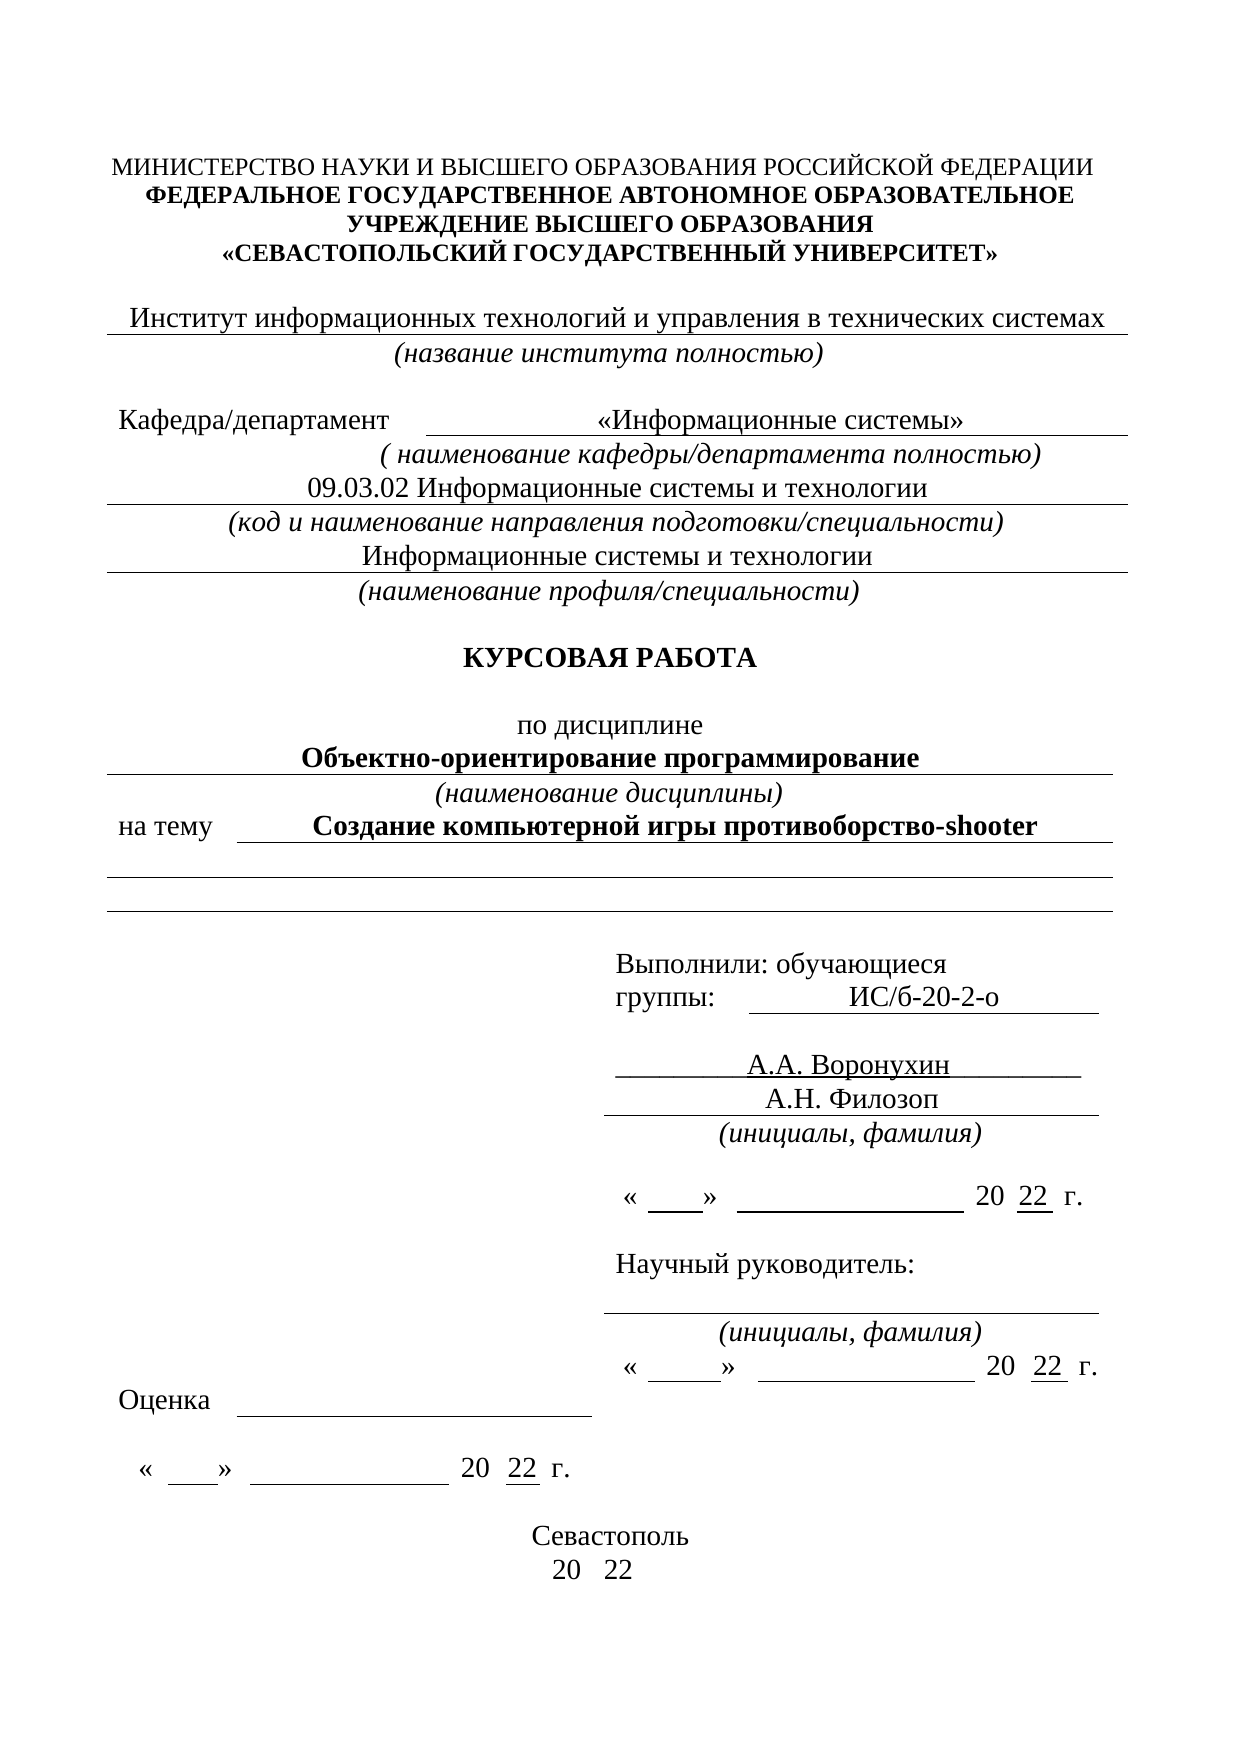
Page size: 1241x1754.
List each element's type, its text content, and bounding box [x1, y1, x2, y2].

table_cell [107, 1211, 119, 1246]
table_cell [1118, 774, 1128, 808]
table_cell [107, 1115, 119, 1149]
table_cell [506, 1348, 540, 1381]
table_cell [1118, 740, 1128, 774]
table_cell [1099, 1552, 1113, 1586]
table_cell [540, 979, 583, 1013]
table_header [1118, 152, 1128, 180]
table_cell [660, 1450, 703, 1484]
table_cell [250, 1211, 426, 1246]
table_cell [1113, 946, 1118, 979]
table_cell [1099, 1381, 1113, 1416]
table_cell [449, 1280, 506, 1313]
table_cell [107, 673, 1113, 707]
table_cell [218, 979, 237, 1013]
table_cell [592, 1115, 604, 1149]
table_cell [1113, 1246, 1118, 1279]
table_cell [107, 1313, 119, 1348]
table_cell [540, 1348, 583, 1381]
table_cell [107, 946, 119, 979]
table_cell [449, 1115, 506, 1149]
table_cell [1118, 673, 1128, 707]
table_cell [648, 1178, 703, 1211]
table_cell [592, 1149, 604, 1178]
table_cell [506, 1313, 540, 1348]
table_cell [237, 1149, 250, 1178]
table_cell [1031, 1450, 1053, 1484]
table_cell [540, 1178, 583, 1211]
table_cell [168, 1115, 218, 1149]
table_header МИНИСТЕРСТВО НАУКИ И ВЫСШЕГО ОБРАЗОВАНИЯ РОССИЙСКОЙ ФЕДЕРАЦИИ [107, 152, 1113, 180]
table_cell г. [540, 1450, 583, 1484]
table_cell [604, 1450, 648, 1484]
table_cell [1099, 1081, 1113, 1114]
table_cell [1113, 1149, 1118, 1178]
table_cell [250, 1115, 426, 1149]
table_cell [540, 1149, 583, 1178]
table_cell [506, 1081, 540, 1114]
table_cell [107, 979, 119, 1013]
table_cell [426, 1211, 449, 1246]
table_cell [1118, 640, 1128, 673]
table_cell [1118, 877, 1128, 911]
table_cell [592, 946, 604, 979]
table_cell [218, 946, 237, 979]
table_cell [1113, 1484, 1118, 1518]
table_cell «СЕВАСТОПОЛЬСКИЙ ГОСУДАРСТВЕННЫЙ УНИВЕРСИТЕТ» [107, 238, 1113, 267]
table_cell [758, 1348, 975, 1381]
table_cell [218, 1013, 237, 1081]
table_cell [1113, 1178, 1118, 1211]
table_cell [250, 1348, 426, 1381]
table_cell [1113, 1552, 1118, 1586]
table_cell [592, 1211, 604, 1246]
table_cell [250, 1081, 426, 1114]
table_cell [604, 1280, 1099, 1313]
table_cell УЧРЕЖДЕНИЕ ВЫСШЕГО ОБРАЗОВАНИЯ [107, 209, 1113, 238]
table_cell [120, 1246, 168, 1279]
table_cell [426, 1178, 449, 1211]
table_cell [1113, 1313, 1118, 1348]
table_cell [168, 979, 218, 1013]
table_cell [1113, 1013, 1118, 1081]
table_cell Научный руководитель: [604, 1246, 1099, 1279]
table_cell Выполнили: обучающиеся [604, 946, 1099, 979]
table_cell [648, 1450, 659, 1484]
table_cell [107, 1149, 119, 1178]
table_cell [237, 1211, 250, 1246]
table_cell [592, 1178, 604, 1211]
table_cell [449, 979, 506, 1013]
table_cell [1118, 842, 1128, 877]
table_cell [250, 1178, 426, 1211]
table_cell [1118, 368, 1128, 402]
table_cell [758, 1450, 964, 1484]
table_cell на тему [107, 809, 237, 842]
table_cell (код и наименование направления подготовки/специальности) Информационные системы и технологии [107, 505, 1128, 572]
table_cell [107, 878, 1113, 911]
table_cell [426, 1280, 449, 1313]
table_cell [1118, 1313, 1128, 1348]
table_cell [1113, 180, 1118, 209]
table_cell [426, 1115, 449, 1149]
table_cell [120, 1211, 168, 1246]
table_cell [1118, 1519, 1128, 1552]
table_cell [1118, 979, 1128, 1013]
table_cell [250, 1280, 426, 1313]
table_cell [449, 946, 506, 979]
table_cell [604, 1211, 1099, 1246]
table_cell [506, 1211, 540, 1246]
table_cell [107, 1348, 119, 1381]
table_cell [506, 1149, 540, 1178]
table_cell [1113, 707, 1118, 740]
table_cell [592, 1013, 604, 1081]
table_cell [660, 1552, 1074, 1586]
table_cell [1113, 740, 1118, 774]
table_cell 20 [975, 1348, 1031, 1381]
table_cell [1099, 1450, 1113, 1484]
table_cell [1113, 774, 1118, 808]
table_cell [1099, 1013, 1113, 1081]
table_cell [583, 1178, 592, 1211]
table_cell [168, 1081, 218, 1114]
table_cell [250, 1149, 426, 1178]
table_cell [120, 1115, 168, 1149]
table_cell [1113, 335, 1118, 368]
table_cell [721, 1450, 737, 1484]
table_cell [1113, 209, 1118, 238]
table_cell (название института полностью) [107, 335, 1113, 368]
table_cell [218, 1211, 237, 1246]
table_cell [540, 1211, 583, 1246]
table_cell [1118, 1115, 1128, 1149]
table_cell [583, 1013, 592, 1081]
table_cell [168, 1313, 218, 1348]
table_cell [583, 1081, 592, 1114]
table_cell Севастополь [107, 1519, 1113, 1552]
table_cell [749, 1450, 758, 1484]
table_cell [975, 1450, 1017, 1484]
table_cell [237, 979, 250, 1013]
table_cell [1113, 1211, 1118, 1246]
table_cell [1118, 180, 1128, 209]
table_cell [1099, 1115, 1113, 1149]
table_cell [449, 1313, 506, 1348]
table_cell [1099, 946, 1113, 979]
table_cell [107, 1081, 119, 1114]
table_cell [250, 979, 426, 1013]
table_cell [1053, 1450, 1067, 1484]
table_cell [1118, 1013, 1128, 1081]
table_cell [1113, 1381, 1118, 1416]
table_cell 20 [449, 1450, 506, 1484]
table_cell [449, 1081, 506, 1114]
table_cell [449, 1246, 506, 1279]
table_cell [506, 946, 540, 979]
table_cell [583, 946, 592, 979]
table_cell [592, 1246, 604, 1279]
table_cell [250, 1246, 426, 1279]
table_cell [107, 1178, 119, 1211]
table_cell [1118, 573, 1128, 606]
table_cell [583, 1115, 592, 1149]
table_cell [218, 1348, 237, 1381]
table_cell [506, 1178, 540, 1211]
table_cell [1118, 267, 1128, 300]
table_cell [1118, 1246, 1128, 1279]
table_cell [1118, 335, 1128, 368]
table_cell [1113, 673, 1118, 707]
table_cell [1118, 1280, 1128, 1313]
table_cell (инициалы, фамилия) [604, 1116, 1099, 1149]
table_cell [426, 1081, 449, 1114]
table_cell [1099, 1149, 1113, 1178]
table_cell [592, 1313, 604, 1348]
table_cell [168, 1178, 218, 1211]
table_cell [583, 1211, 592, 1246]
table_cell [107, 912, 1113, 946]
table_cell [1099, 1246, 1113, 1279]
table_cell [449, 1149, 506, 1178]
table_cell [107, 267, 1113, 300]
table_cell [168, 1149, 218, 1178]
table_cell [1099, 979, 1113, 1013]
table_cell [540, 1081, 583, 1114]
table_cell [218, 1149, 237, 1178]
table_cell Кафедра/департамент [107, 402, 426, 435]
table_cell [120, 1149, 168, 1178]
table_cell [592, 1381, 1099, 1416]
table_cell [107, 1246, 119, 1279]
table_cell 22 [1031, 1348, 1067, 1381]
table_cell [1113, 1416, 1118, 1450]
table_cell [120, 1081, 168, 1114]
table_cell » [721, 1348, 758, 1381]
table_cell [648, 1348, 721, 1381]
table_cell [120, 1313, 168, 1348]
table_cell [237, 1313, 250, 1348]
table_cell [120, 979, 168, 1013]
table_cell [120, 1348, 168, 1381]
table_cell [250, 946, 426, 979]
table_header [1113, 152, 1118, 180]
table_cell [1118, 1348, 1128, 1381]
table_cell [506, 1115, 540, 1149]
table_cell [540, 1115, 583, 1149]
table_cell [1118, 707, 1128, 740]
table_cell [1113, 842, 1118, 877]
table_cell [1099, 1313, 1113, 1348]
table_cell [168, 946, 218, 979]
table_cell [237, 1246, 250, 1279]
table_cell [506, 979, 540, 1013]
table_cell [506, 1280, 540, 1313]
table_cell [1099, 1280, 1113, 1313]
table_cell [540, 1013, 583, 1081]
table_cell [218, 1081, 237, 1114]
table_cell [449, 1211, 506, 1246]
table_cell [1113, 979, 1118, 1013]
table_cell [218, 1178, 237, 1211]
table_cell [1118, 209, 1128, 238]
table_cell [1113, 1081, 1118, 1114]
table_cell [1113, 877, 1118, 911]
table_cell [426, 1348, 449, 1381]
table_cell [120, 946, 168, 979]
table_cell [120, 1178, 168, 1211]
table_cell [237, 946, 250, 979]
table_cell [540, 1246, 583, 1279]
table_cell [237, 1013, 250, 1081]
table_cell [1099, 1211, 1113, 1246]
table_cell [237, 1081, 250, 1114]
table_cell [107, 1450, 119, 1484]
table_cell по дисциплине [107, 707, 1113, 740]
table_cell _________А.А. Воронухин_________ [604, 1013, 1099, 1081]
table_cell « [120, 1450, 168, 1484]
table_cell [1113, 606, 1118, 640]
table_cell [1113, 238, 1118, 267]
table_cell 22 [1017, 1178, 1053, 1211]
table_cell Создание компьютерной игры противоборство-shooter [237, 809, 1113, 842]
table_cell Институт информационных технологий и управления в технических системах [107, 300, 1128, 334]
table_cell [426, 1313, 449, 1348]
table_cell [1113, 1115, 1118, 1149]
table_cell [540, 946, 583, 979]
table_cell [218, 1115, 237, 1149]
table_cell [218, 1313, 237, 1348]
table_cell КУРСОВАЯ РАБОТА [107, 640, 1113, 673]
table_cell [1074, 1552, 1099, 1586]
table_cell [583, 1450, 592, 1484]
table_cell [120, 1013, 168, 1081]
table_cell [107, 1416, 592, 1450]
table_cell [1113, 1280, 1118, 1313]
table_cell [506, 1246, 540, 1279]
table_cell [237, 1348, 250, 1381]
table_cell [107, 368, 1113, 402]
table_cell [583, 1348, 592, 1381]
table_cell [426, 1149, 449, 1178]
table_cell [237, 1381, 592, 1416]
table_cell [1113, 809, 1118, 842]
table_cell [107, 1280, 119, 1313]
table_cell [1118, 946, 1128, 979]
table_cell [1118, 238, 1128, 267]
table_cell [1118, 1149, 1128, 1178]
table_cell ФЕДЕРАЛЬНОЕ ГОСУДАРСТВЕННОЕ АВТОНОМНОЕ ОБРАЗОВАТЕЛЬНОЕ [107, 180, 1113, 209]
table_cell А.Н. Филозоп [604, 1081, 1099, 1114]
table_cell [592, 979, 604, 1013]
table_cell [250, 1013, 426, 1081]
table_cell [107, 606, 1113, 640]
table_cell [107, 1013, 119, 1081]
table_cell [426, 979, 449, 1013]
table_cell [168, 1013, 218, 1081]
table_cell [120, 1280, 168, 1313]
table_cell [107, 1484, 1113, 1518]
table_cell [1118, 1552, 1128, 1586]
table_cell [1099, 1178, 1113, 1211]
table_cell [1017, 1450, 1031, 1484]
table_cell [1118, 1381, 1128, 1416]
table_cell [540, 1280, 583, 1313]
table_cell [1118, 911, 1128, 946]
table_cell [1118, 1211, 1128, 1246]
table_cell [1113, 911, 1118, 946]
table_cell [592, 1416, 1099, 1450]
table_cell [583, 1149, 592, 1178]
table_cell группы: [604, 979, 749, 1013]
table_cell [1068, 1450, 1074, 1484]
table_cell [592, 1450, 604, 1484]
table_cell [1099, 1416, 1113, 1450]
table_cell [1113, 1450, 1118, 1484]
table_cell [168, 1246, 218, 1279]
table_cell (наименование профиля/специальности) [107, 573, 1113, 606]
table_cell [107, 842, 1113, 877]
table_cell [1118, 1484, 1128, 1518]
table_cell [737, 1450, 749, 1484]
table_cell [1113, 368, 1118, 402]
table_cell ИС/б-20-2-о [749, 979, 1099, 1013]
table_cell [426, 1013, 449, 1081]
table_cell [592, 1280, 604, 1313]
table_cell Объектно-ориентирование программирование [107, 740, 1113, 774]
table_cell [449, 1178, 506, 1211]
table_cell [1118, 1178, 1128, 1211]
table_cell [583, 1280, 592, 1313]
table_cell [218, 1280, 237, 1313]
table_cell [506, 1013, 540, 1081]
table_cell 22 [592, 1552, 659, 1586]
table_cell [592, 1348, 604, 1381]
table_cell [168, 1280, 218, 1313]
table_cell [1118, 606, 1128, 640]
table_cell [1118, 1081, 1128, 1114]
table_cell » [218, 1450, 250, 1484]
table_cell [168, 1450, 218, 1484]
table_cell [1113, 267, 1118, 300]
table_cell « [604, 1178, 648, 1211]
table_cell [1118, 1450, 1128, 1484]
table_cell [540, 1313, 583, 1348]
table_cell [237, 1178, 250, 1211]
table_cell [168, 1348, 218, 1381]
table_cell [1118, 1416, 1128, 1450]
table_cell [449, 1348, 506, 1381]
table_cell Оценка [107, 1381, 237, 1416]
table_cell [583, 979, 592, 1013]
table_cell [583, 1313, 592, 1348]
table_cell 20 [107, 1552, 592, 1586]
table_cell 22 [506, 1450, 540, 1484]
table_cell 20 [964, 1178, 1017, 1211]
table_cell [1118, 809, 1128, 842]
table_cell [1074, 1450, 1099, 1484]
table_cell [737, 1178, 964, 1211]
table_cell (инициалы, фамилия) [604, 1314, 1099, 1348]
table_cell [1113, 1519, 1118, 1552]
table_cell [218, 1246, 237, 1279]
table_cell [426, 946, 449, 979]
table_cell [604, 1149, 1099, 1178]
table_cell « [604, 1348, 648, 1381]
table_cell [168, 1211, 218, 1246]
table_cell (наименование дисциплины) [107, 775, 1113, 808]
table_cell [250, 1313, 426, 1348]
table_cell [237, 1280, 250, 1313]
table_cell г. [1053, 1178, 1099, 1211]
table_cell ( наименование кафедры/департамента полностью) 09.03.02 Информационные системы и технологии [107, 435, 1128, 503]
table_cell [592, 1081, 604, 1114]
table_cell [583, 1246, 592, 1279]
table_cell [964, 1450, 975, 1484]
table_cell [237, 1115, 250, 1149]
table_cell «Информационные системы» [426, 402, 1128, 435]
table_cell г. [1068, 1348, 1118, 1381]
table_cell [703, 1450, 721, 1484]
table_cell [250, 1450, 449, 1484]
table_cell » [703, 1178, 737, 1211]
table_cell [1113, 573, 1118, 606]
table_cell [449, 1013, 506, 1081]
table_cell [1113, 640, 1118, 673]
table_cell [426, 1246, 449, 1279]
